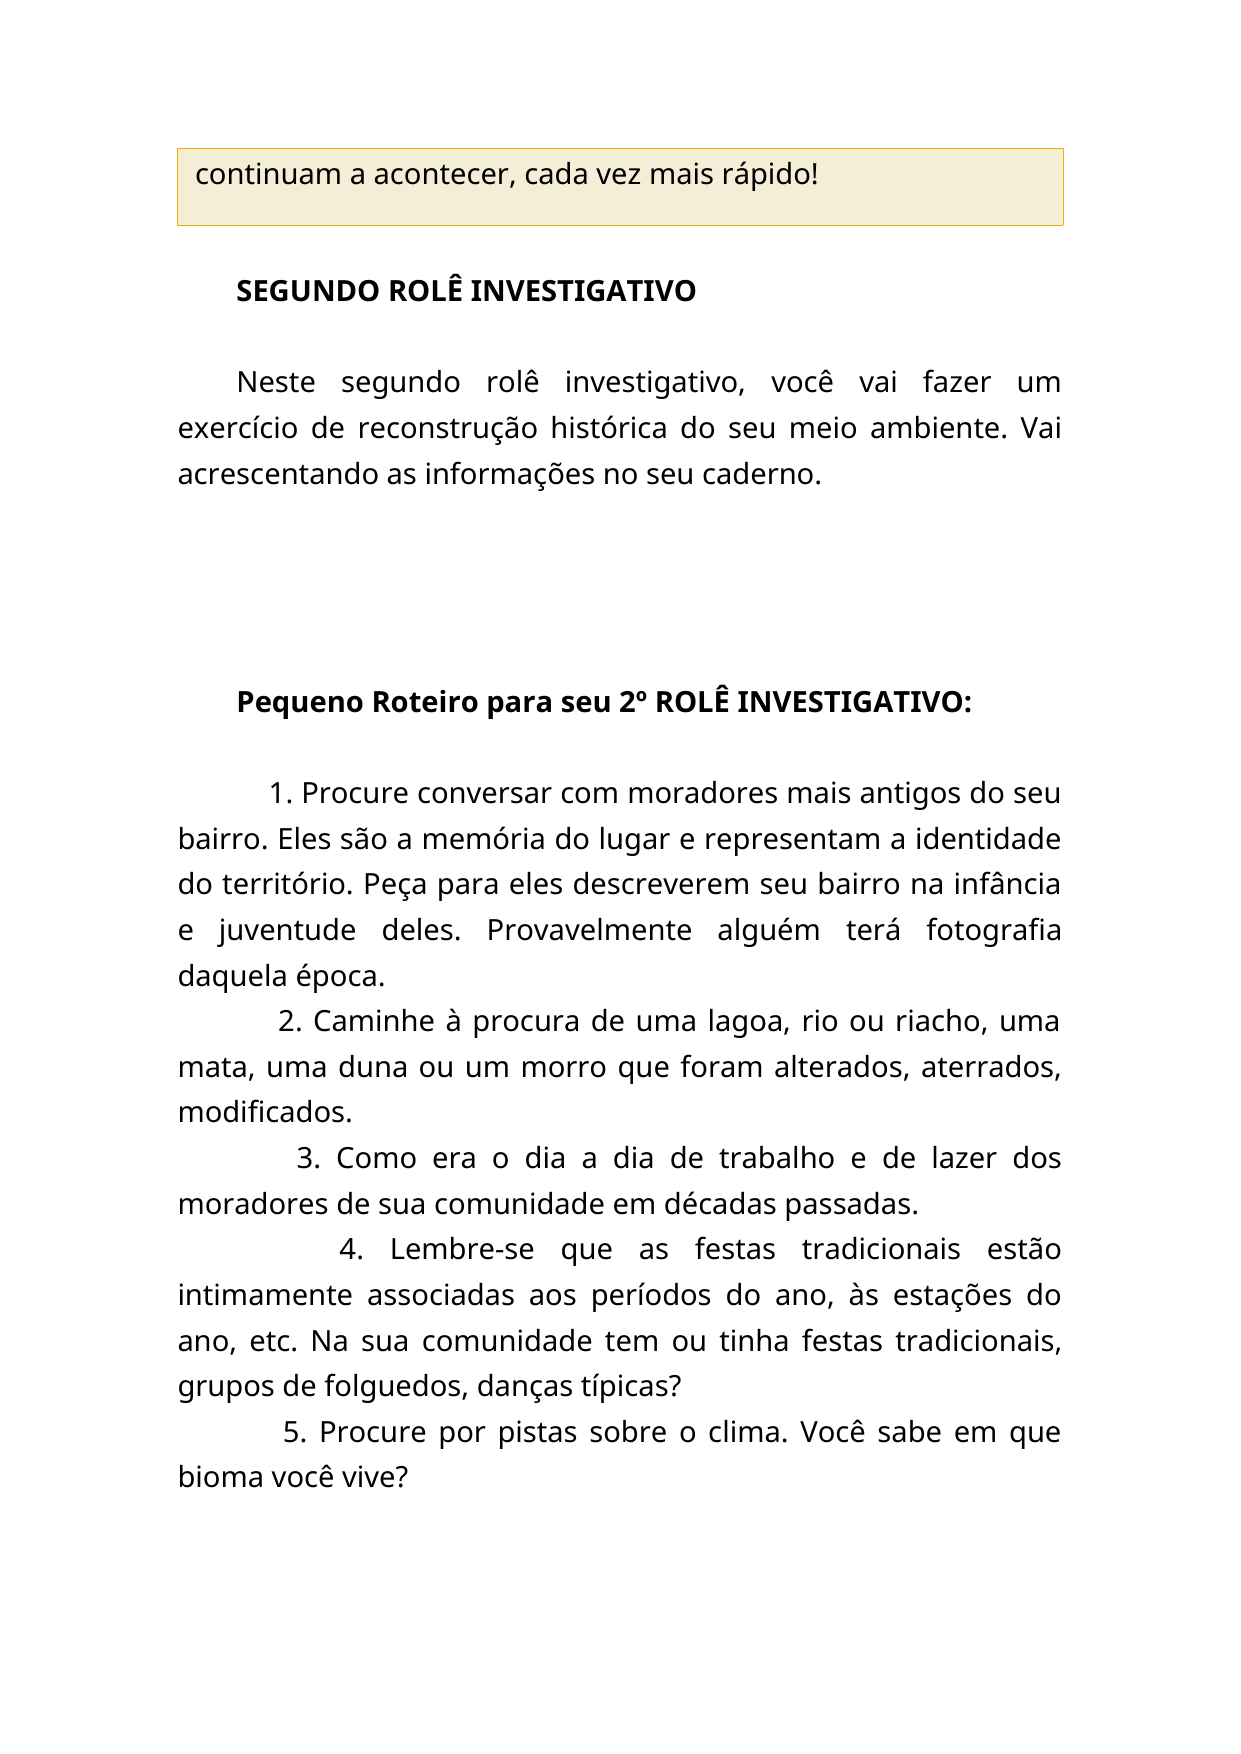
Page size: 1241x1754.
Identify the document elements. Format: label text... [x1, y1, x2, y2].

text 2. Caminhe à procura de uma lagoa, rio ou riacho, uma mata, uma duna ou um morro que foram alterados, aterrados, modificados. [177, 1000, 1063, 1131]
text 5. Procure por pistas sobre o clima. Você sabe em que bioma você vive? [177, 1411, 1063, 1496]
text 4. Lembre-se que as festas tradicionais estão intimamente associadas aos períodos do ano, às estações do ano, etc. Na sua comunidade tem ou tinha festas tradicionais, grupos de folguedos, danças típicas? [177, 1228, 1063, 1405]
text 1. Procure conversar com moradores mais antigos do seu bairro. Eles são a memória do lugar e representam a identidade do território. Peça para eles descreverem seu bairro na infância e juventude deles. Provavelmente alguém terá fotografia daquela época. [177, 772, 1063, 994]
text 3. Como era o dia a dia de trabalho e de lazer dos moradores de sua comunidade em décadas passadas. [177, 1137, 1063, 1223]
text Pequeno Roteiro para seu 2º ROLÊ INVESTIGATIVO: [177, 681, 1063, 721]
text SEGUNDO ROLÊ INVESTIGATIVO [177, 270, 1063, 310]
text Neste segundo rolê investigativo, você vai fazer um exercício de reconstrução histórica do seu meio ambiente. Vai acrescentando as informações no seu caderno. [177, 362, 1063, 493]
table_cell continuam a acontecer, cada vez mais rápido! [178, 149, 1063, 225]
